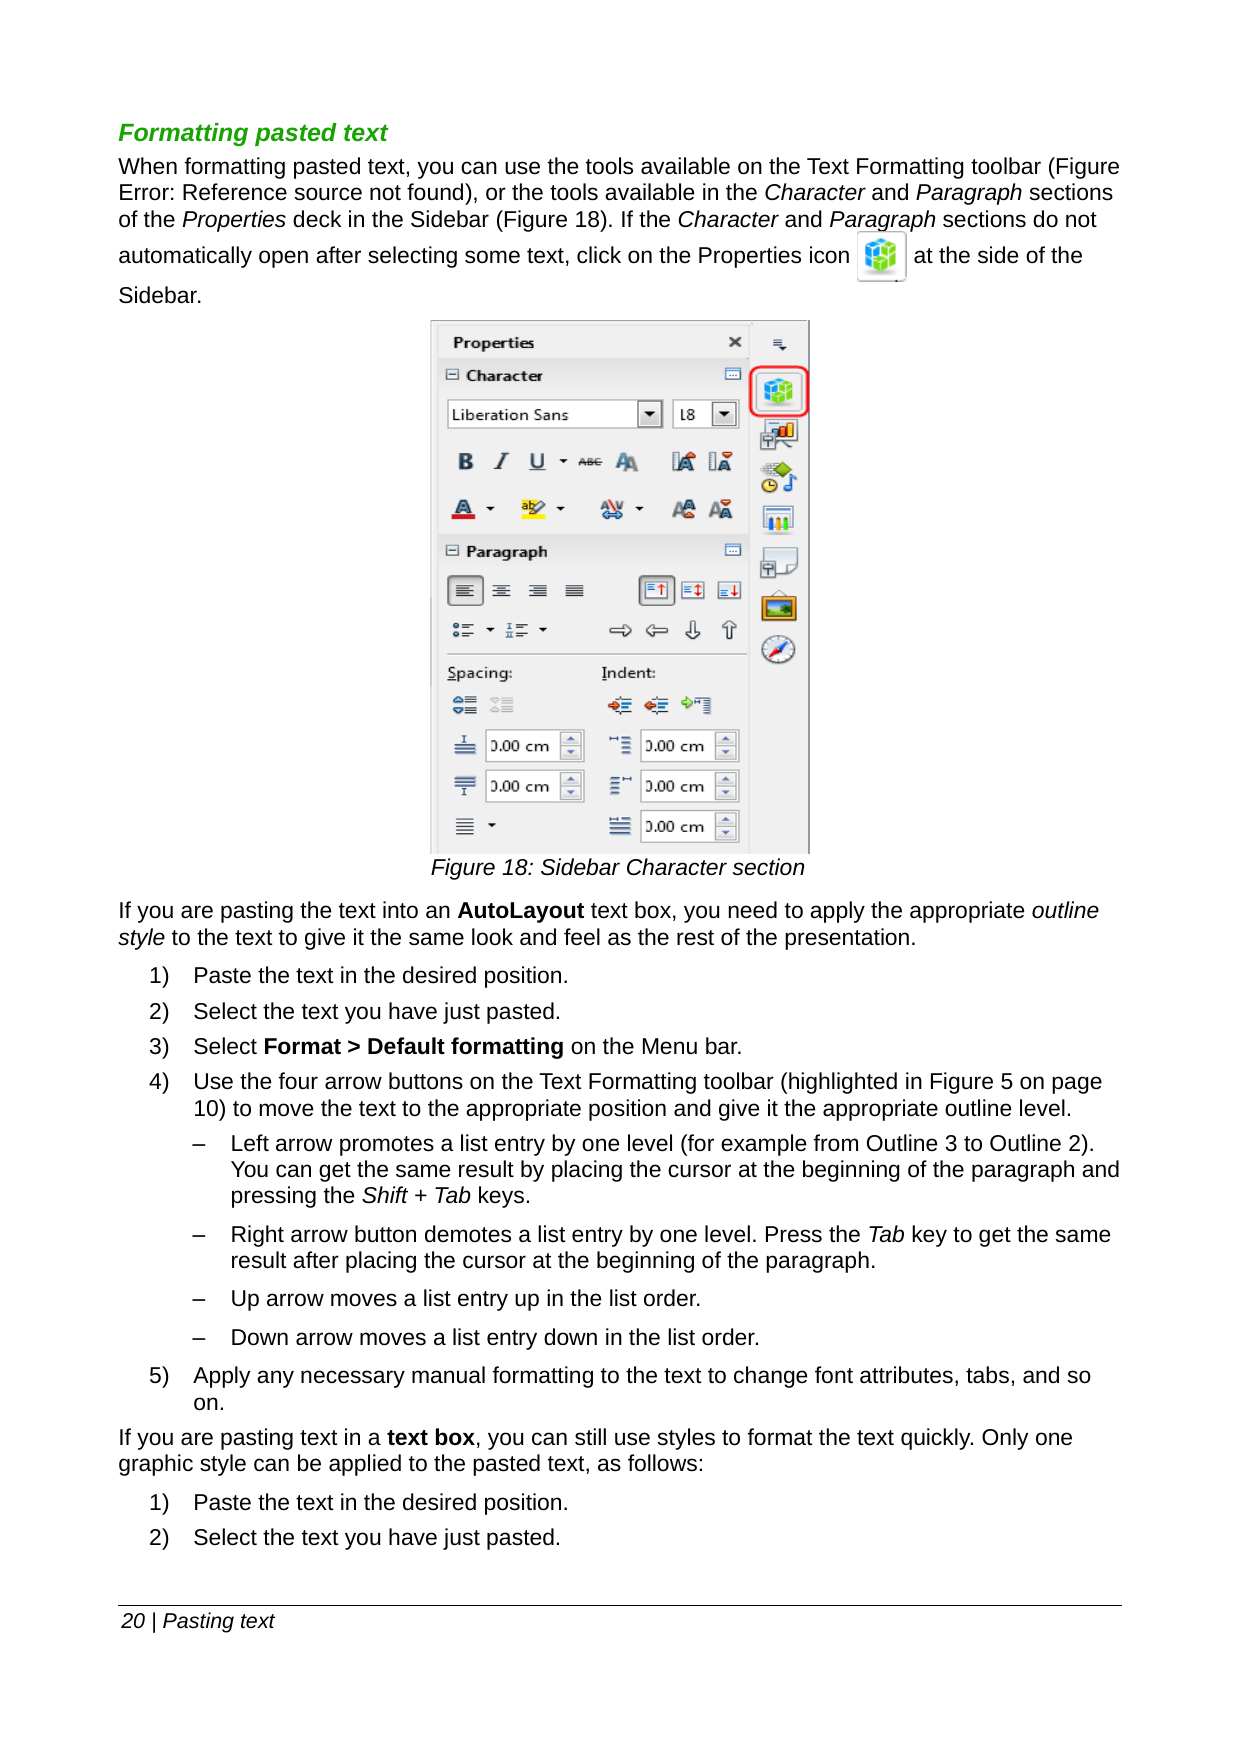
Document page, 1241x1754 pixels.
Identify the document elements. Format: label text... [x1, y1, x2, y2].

picture [430, 320, 810, 854]
list Up arrow moves a list entry up in the list order. [192, 1285, 1122, 1312]
list If you are pasting text in a text box, you can still use styles to format the text quickly. Only one graphic style can be applied to the pasted text, as follows: [118, 1424, 1122, 1476]
text Figure 18: Sidebar Character section [431, 854, 810, 880]
subtitle Formatting pasted text [118, 118, 1122, 147]
list If you are pasting the text into an AutoLayout text box, you need to apply the appropriate outline style to the text to give it the same look and feel as the rest of the presentation. [118, 897, 1122, 950]
text When formatting pasted text, you can use the tools available on the Text Formatting toolbar (Figure Error: Reference source not found), or the tools available in the Character and Paragraph sections of the Properties deck in the Sidebar (Figure 18). If the Character and Paragraph sections do not automatically open after selecting some text, click on the Properties icon at the side of the Sidebar. [118, 153, 1122, 308]
list Select Format > Default formatting on the Menu bar. [169, 1033, 1122, 1059]
list Paste the text in the desired position. [169, 962, 1122, 989]
list Select the text you have just pasted. [169, 1524, 1122, 1550]
list Right arrow button demotes a list entry by one level. Press the Tab key to get the same result after placing the cursor at the beginning of the paragraph. [192, 1221, 1122, 1273]
list Paste the text in the desired position. [169, 1489, 1122, 1515]
picture [857, 231, 907, 282]
list Left arrow promotes a list entry by one level (for example from Outline 3 to Outline 2). You can get the same result by placing the cursor at the beginning of the paragraph and pressing the Shift + Tab keys. [192, 1130, 1122, 1209]
list Select the text you have just pasted. [169, 998, 1122, 1024]
list Down arrow moves a list entry down in the list order. [192, 1324, 1122, 1350]
list Use the four arrow buttons on the Text Formatting toolbar (highlighted in Figure 5 on page 10) to move the text to the appropriate position and give it the appropriate outline level. [169, 1068, 1122, 1121]
list Apply any necessary manual formatting to the text to change font attributes, tabs, and so on. [169, 1362, 1122, 1415]
